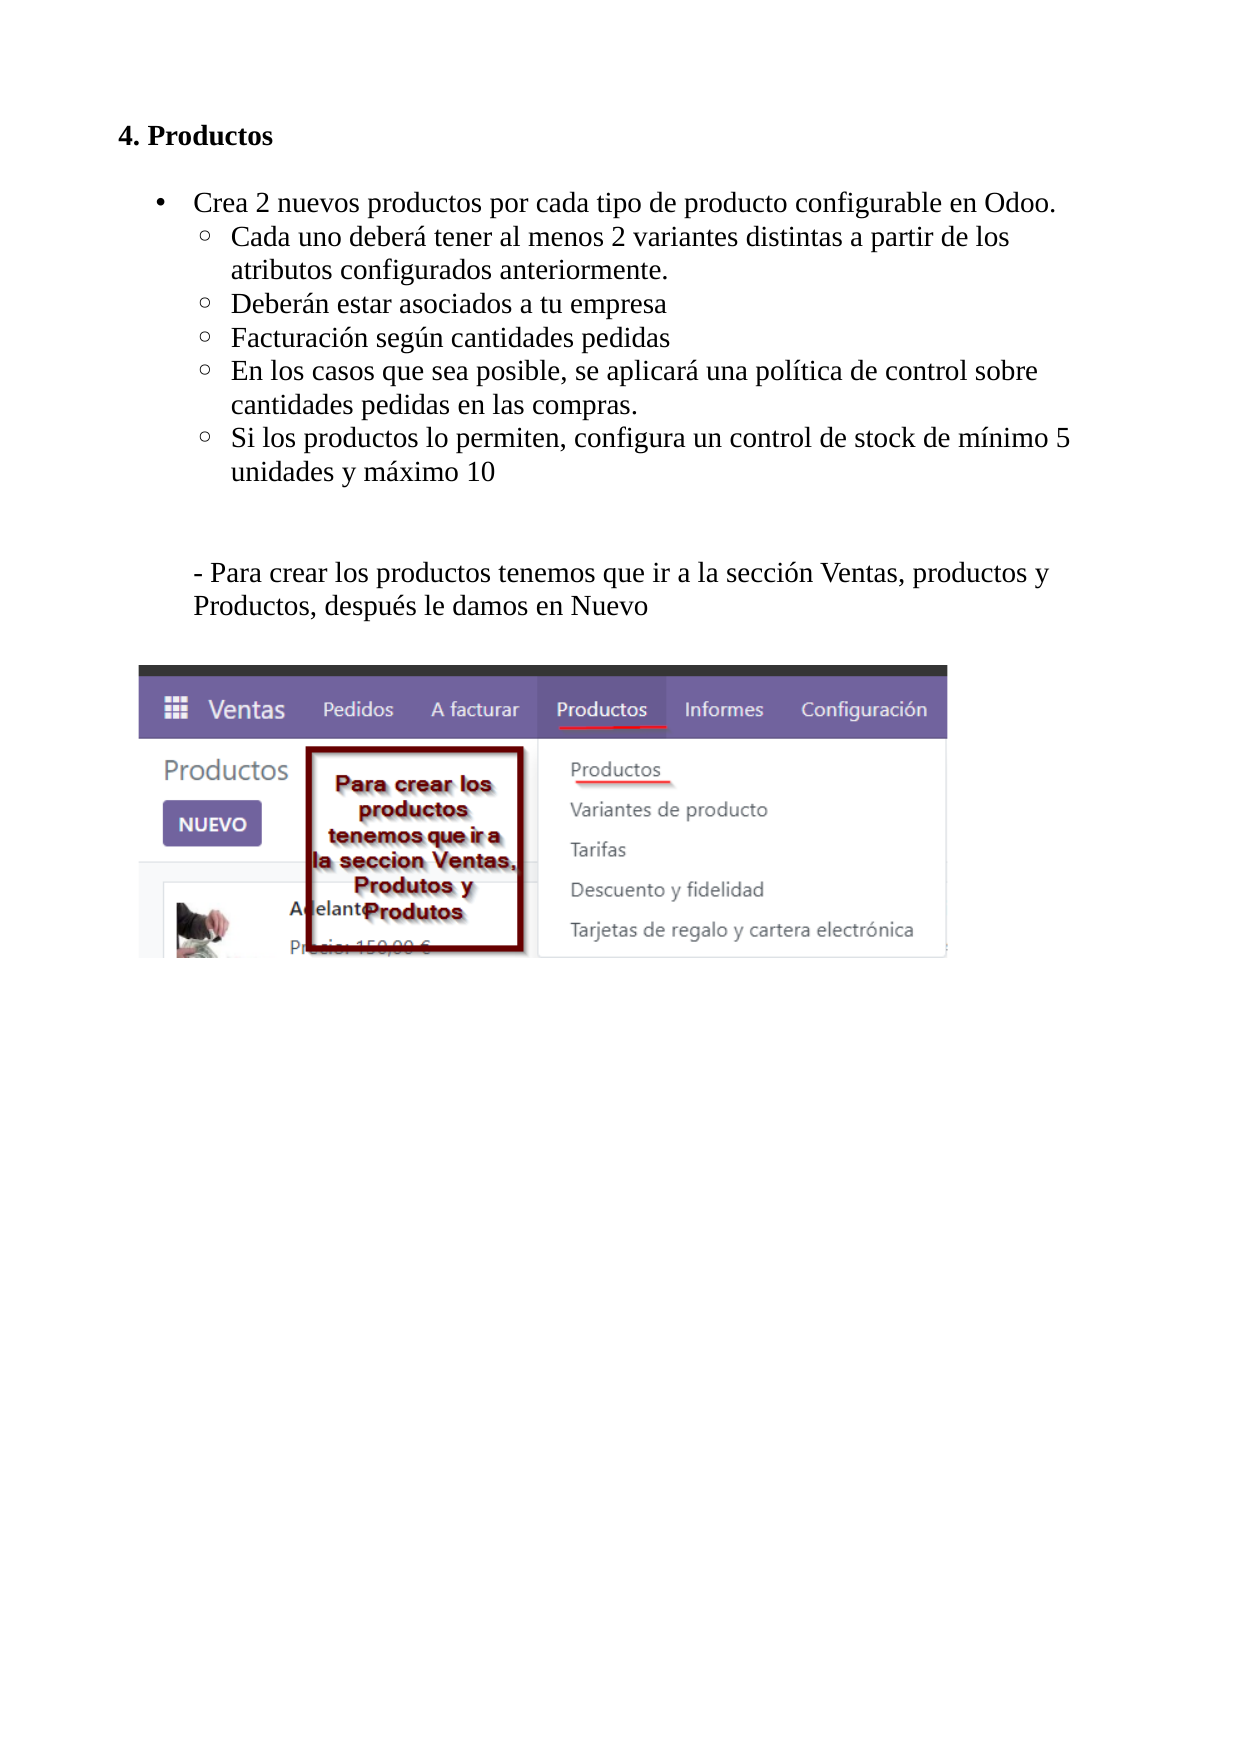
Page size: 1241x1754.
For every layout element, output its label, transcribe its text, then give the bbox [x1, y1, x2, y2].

list En los casos que sea posible, se aplicará una política de control sobre [193, 353, 1122, 387]
list Cada uno deberá tener al menos 2 variantes distintas a partir de los [193, 219, 1122, 252]
picture [138, 665, 948, 958]
list Facturación según cantidades pedidas [193, 320, 1122, 353]
list Crea 2 nuevos productos por cada tipo de producto configurable en Odoo. [156, 185, 1122, 219]
list atributos configurados anteriormente. [193, 252, 1122, 286]
list cantidades pedidas en las compras. [193, 387, 1122, 421]
list unidades y máximo 10 [193, 454, 1122, 488]
list Si los productos lo permiten, configura un control de stock de mínimo 5 [193, 421, 1122, 454]
list Deberán estar asociados a tu empresa [193, 286, 1122, 320]
text 4. Productos [118, 118, 1122, 152]
list - Para crear los productos tenemos que ir a la sección Ventas, productos y Productos, después le damos en Nuevo [156, 555, 1122, 622]
